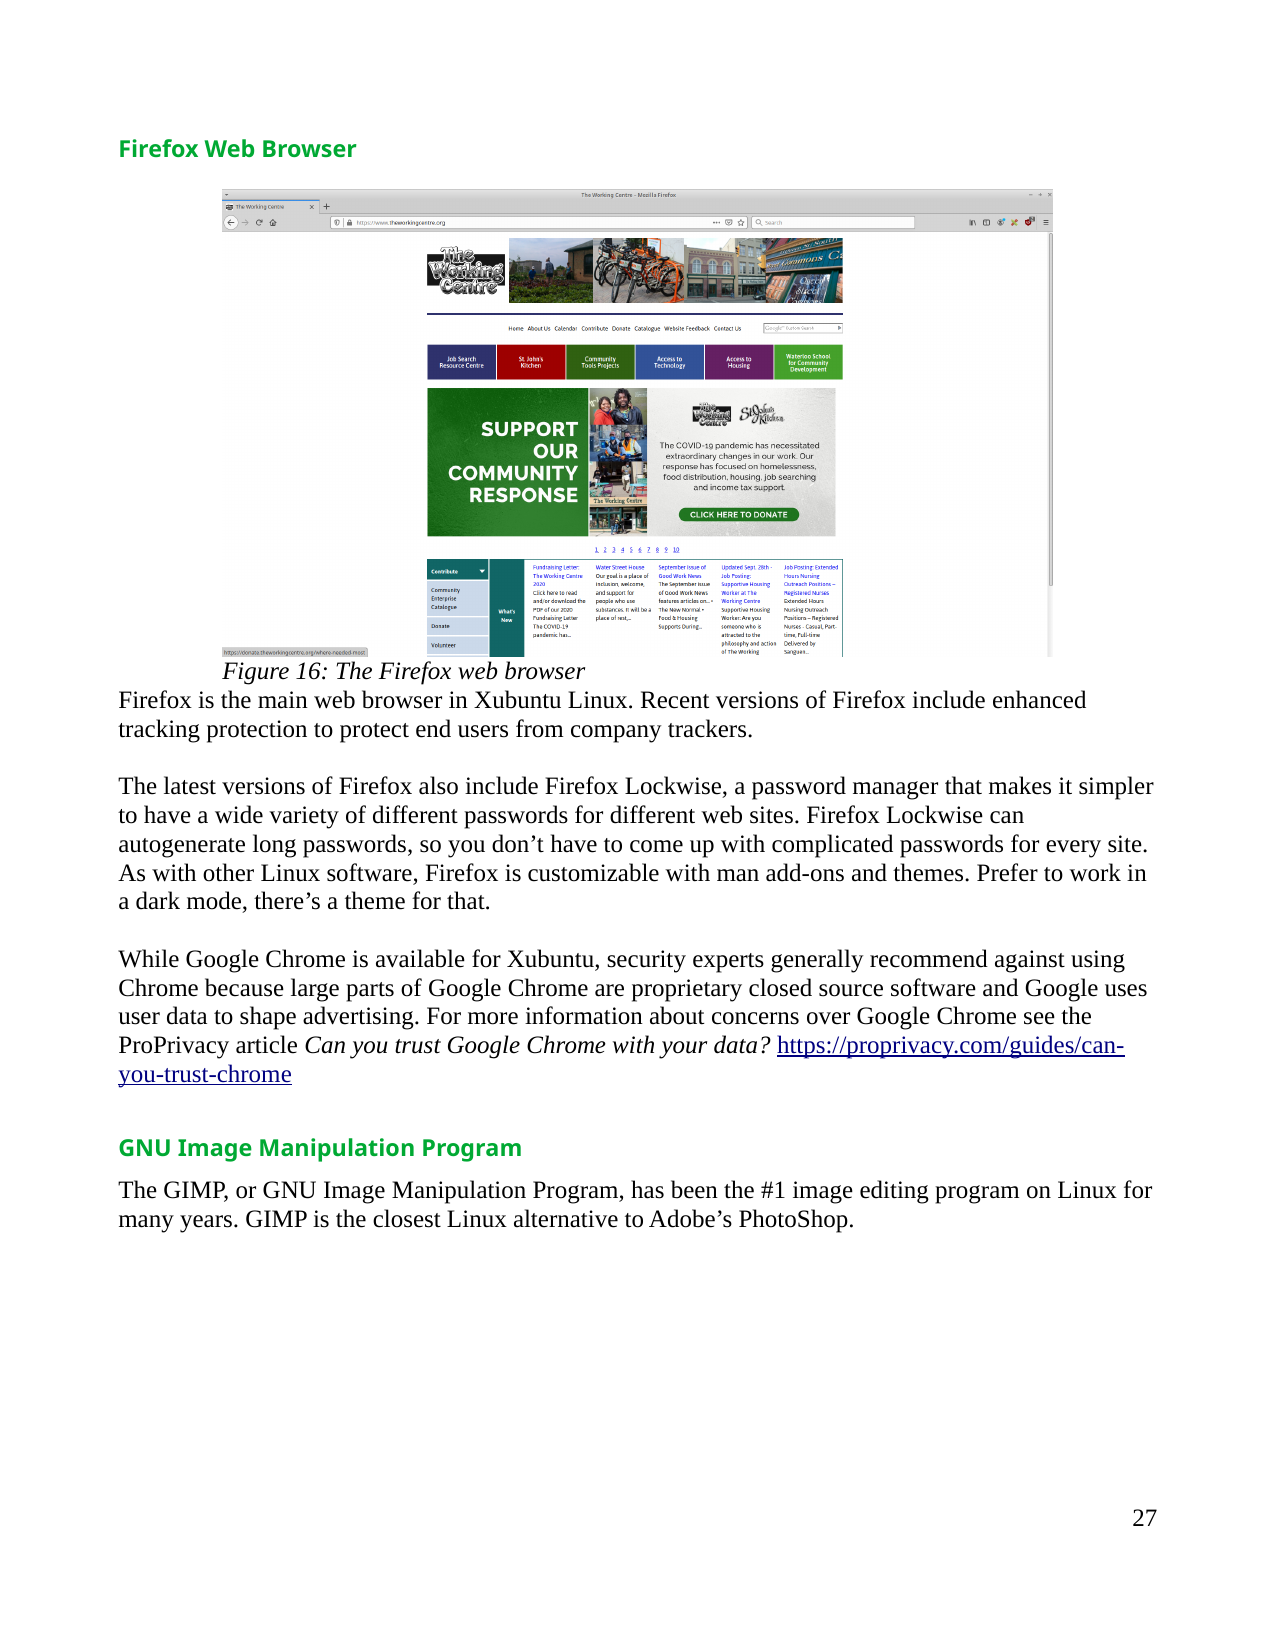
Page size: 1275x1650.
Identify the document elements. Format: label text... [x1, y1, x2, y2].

subtitle Firefox Web Browser [118, 133, 1157, 164]
picture [222, 189, 1053, 657]
text The latest versions of Firefox also include Firefox Lockwise, a password manager that makes it simpler to have a wide variety of different passwords for different web sites. Firefox Lockwise can autogenerate long passwords, so you don’t have to come up with complicated passwords for every site. [118, 771, 1157, 858]
text Firefox is the main web browser in Xubuntu Linux. Recent versions of Firefox include enhanced tracking protection to protect end users from company trackers. [118, 177, 1157, 743]
text As with other Linux software, Firefox is customizable with man add-ons and themes. Prefer to work in a dark mode, there’s a theme for that. [118, 858, 1157, 915]
text While Google Chrome is available for Xubuntu, security experts generally recommend against using Chrome because large parts of Google Chrome are proprietary closed source software and Google uses user data to shape advertising. For more information about concerns over Google Chrome see the ProPrivacy article Can you trust Google Chrome with your data? https://proprivacy.com/guides/can-you-trust-chrome [118, 944, 1157, 1088]
text Figure 16: The Firefox web browser [222, 657, 1053, 685]
text The GIMP, or GNU Image Manipulation Program, has been the #1 image editing program on Linux for many years. GIMP is the closest Linux alternative to Adobe’s PhotoShop. [118, 1175, 1157, 1233]
subtitle GNU Image Manipulation Program [118, 1131, 1157, 1163]
